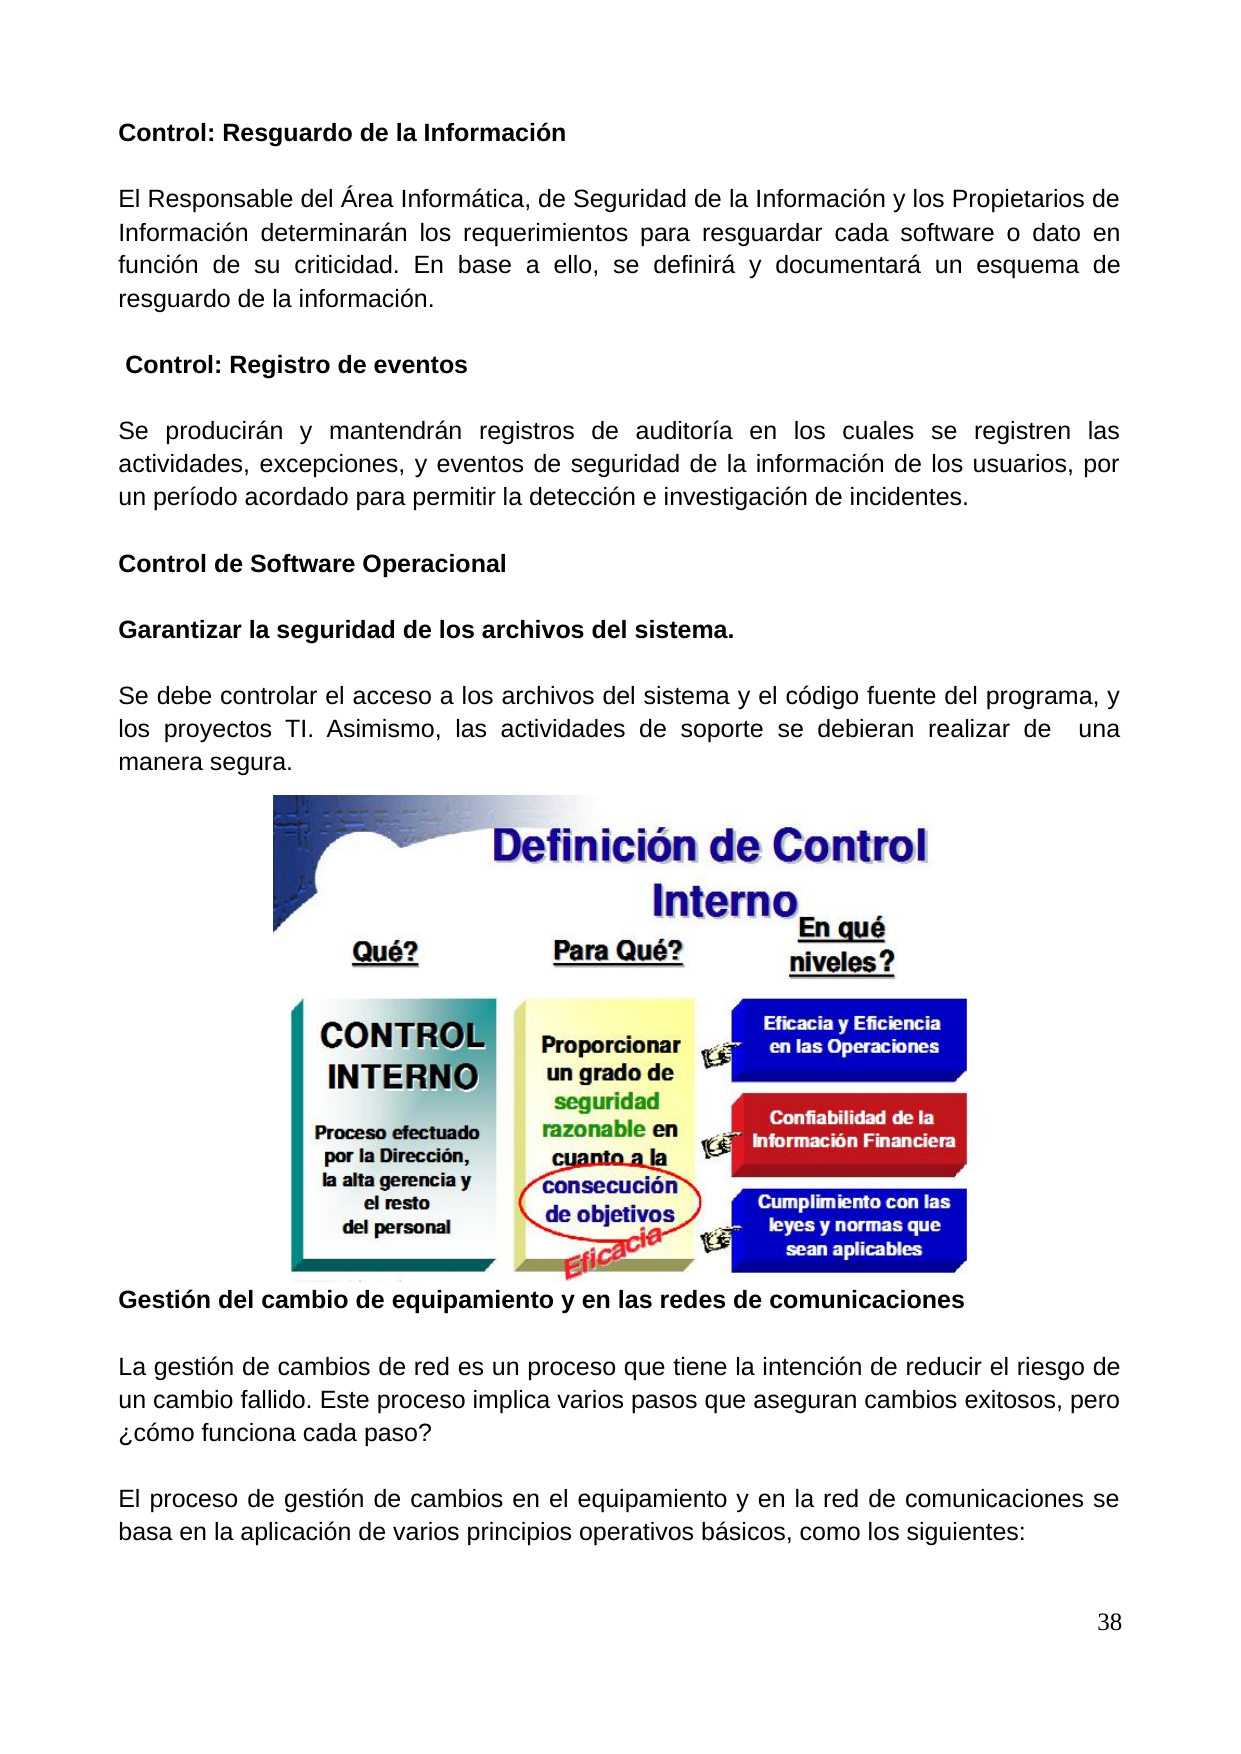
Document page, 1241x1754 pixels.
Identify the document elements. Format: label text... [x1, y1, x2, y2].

text Garantizar la seguridad de los archivos del sistema. [118, 615, 1122, 644]
text Control de Software Operacional [118, 549, 1122, 577]
text La gestión de cambios de red es un proceso que tiene la intención de reducir el riesgo de un cambio fallido. Este proceso implica varios pasos que aseguran cambios exitosos, pero ¿cómo funciona cada paso? [118, 1352, 1122, 1447]
text Control: Resguardo de la Información [118, 118, 1122, 147]
text Se producirán y mantendrán registros de auditoría en los cuales se registren las actividades, excepciones, y eventos de seguridad de la información de los usuarios, por un período acordado para permitir la detección e investigación de incidentes. [118, 416, 1122, 511]
text Control: Registro de eventos [118, 350, 1122, 379]
text El Responsable del Área Informática, de Seguridad de la Información y los Propietarios de Información determinarán los requerimientos para resguardar cada software o dato en función de su criticidad. En base a ello, se definirá y documentará un esquema de resguardo de la información. [118, 184, 1122, 312]
text El proceso de gestión de cambios en el equipamiento y en la red de comunicaciones se basa en la aplicación de varios principios operativos básicos, como los siguientes: [118, 1484, 1122, 1546]
text Se debe controlar el acceso a los archivos del sistema y el código fuente del programa, y los proyectos TI. Asimismo, las actividades de soporte se debieran realizar de una manera segura. [118, 681, 1122, 776]
picture [273, 795, 994, 1282]
text Gestión del cambio de equipamiento y en las redes de comunicaciones [118, 814, 1122, 1314]
